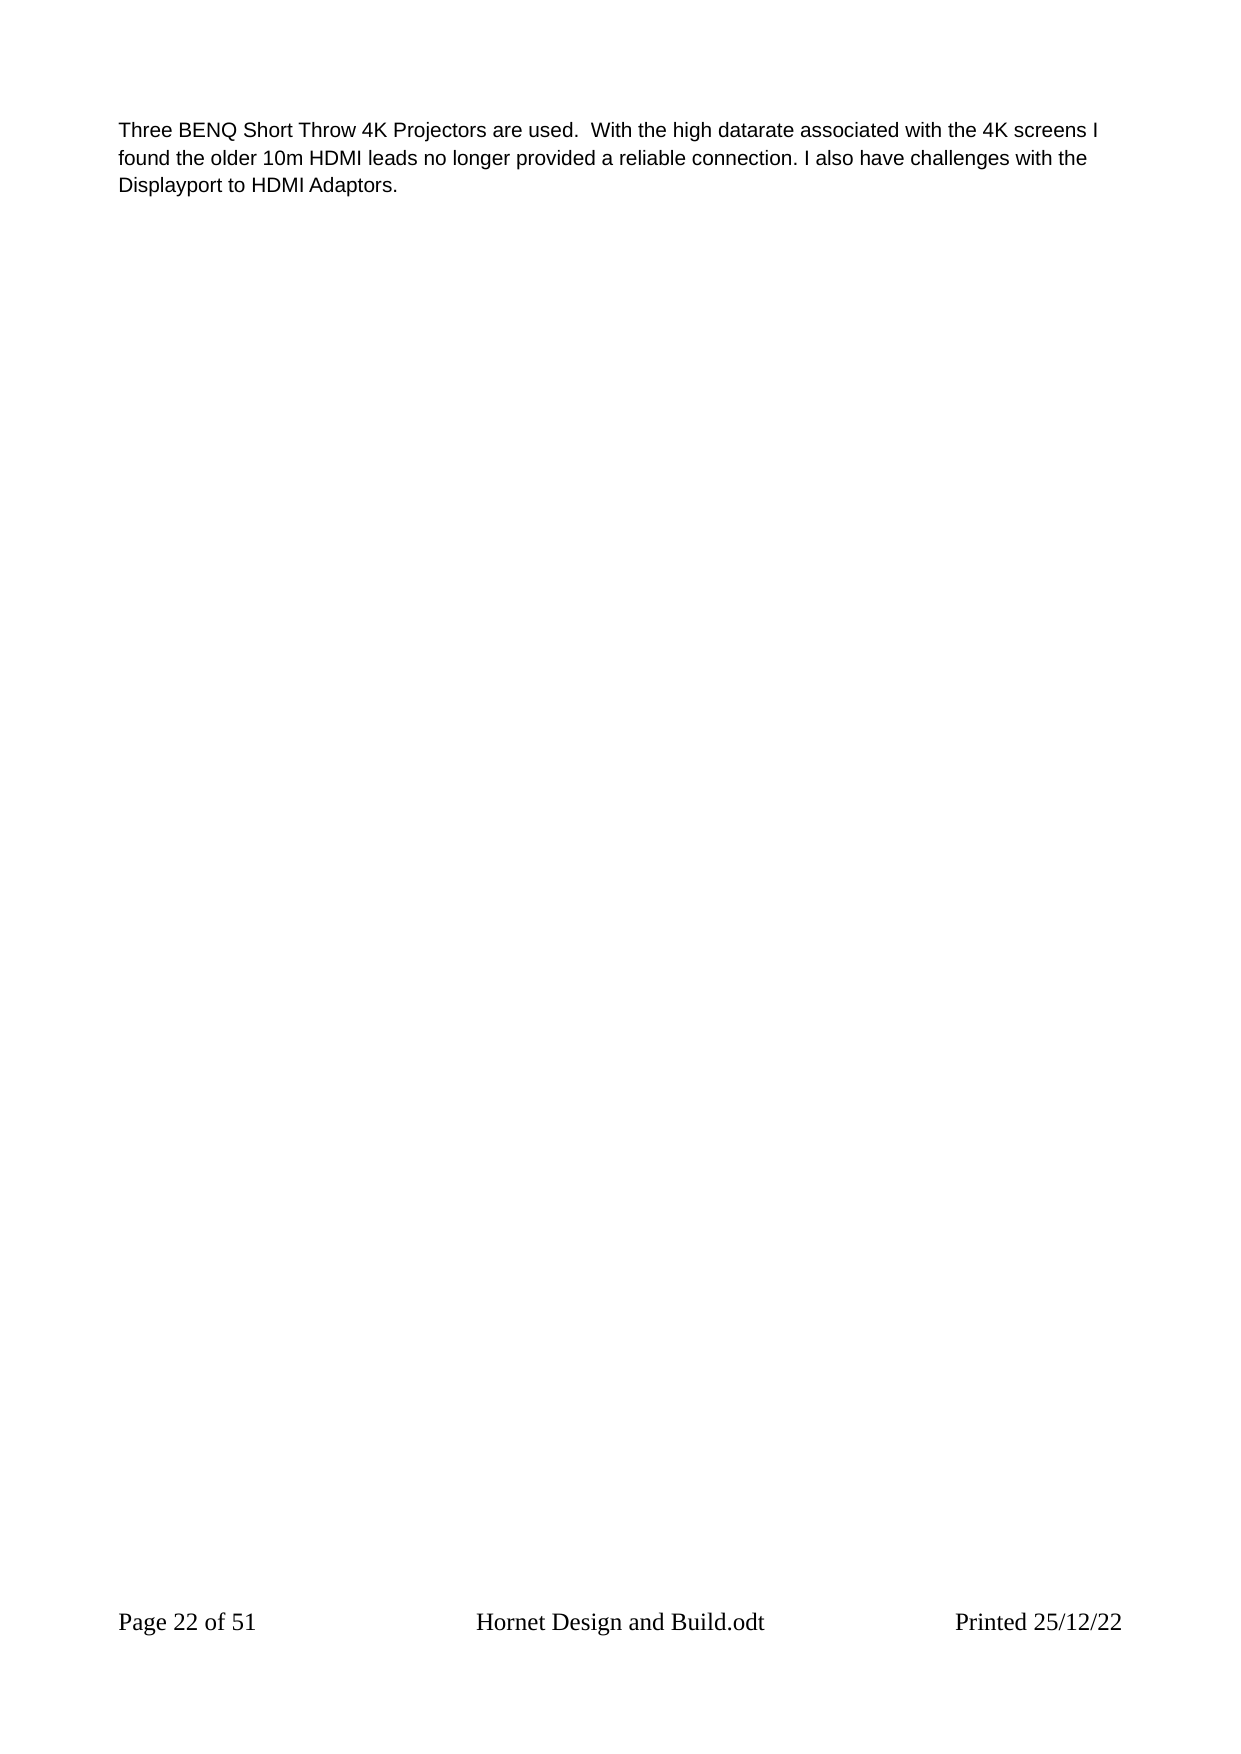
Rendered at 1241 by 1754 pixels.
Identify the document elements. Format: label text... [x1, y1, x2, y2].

text Three BENQ Short Throw 4K Projectors are used. With the high datarate associated with the 4K screens I found the older 10m HDMI leads no longer provided a reliable connection. I also have challenges with the Displayport to HDMI Adaptors. [118, 118, 1122, 197]
